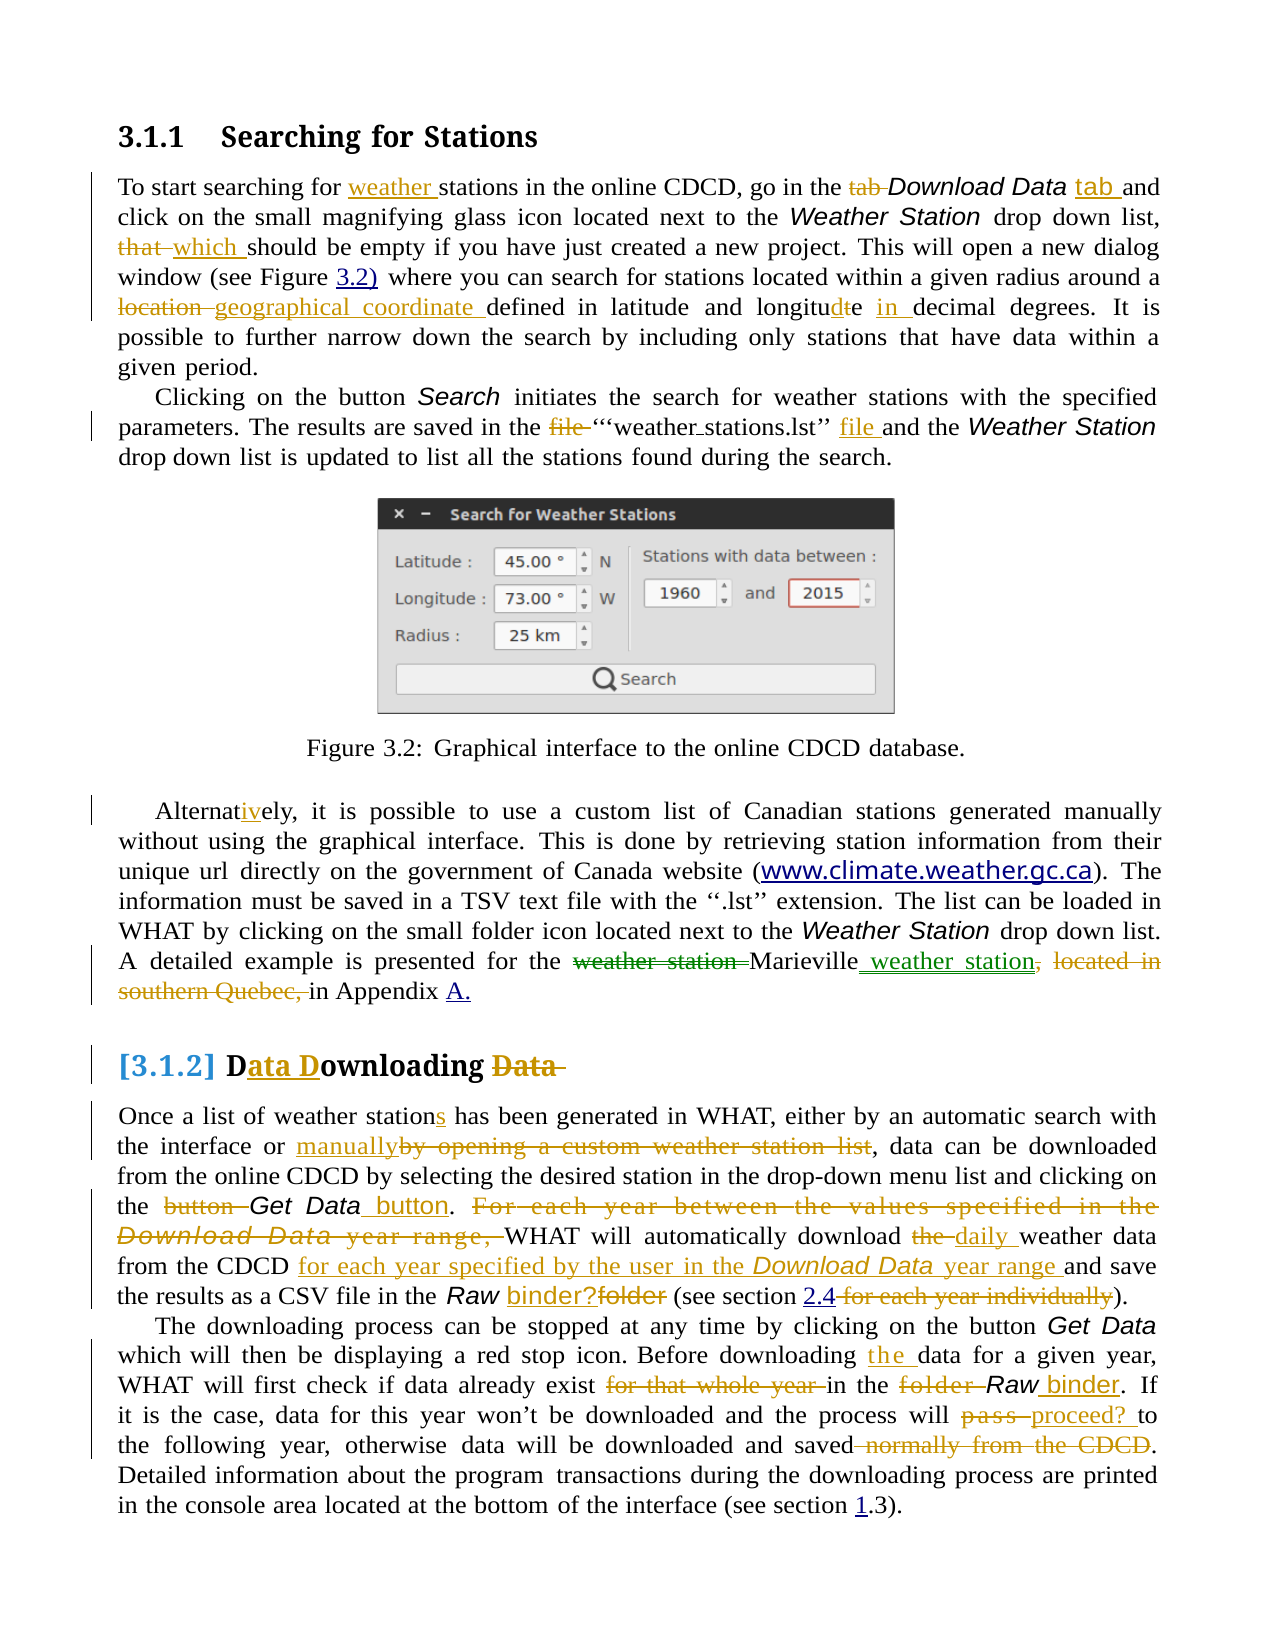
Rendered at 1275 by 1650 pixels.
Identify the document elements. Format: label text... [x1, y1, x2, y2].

text The downloading process can be stopped at any time by clicking on the button Get Data which will then be displaying a red stop icon. Before downloading the data for a given year, WHAT will first check if data already exist in the Raw binder. If it is the case, data for this year won’t be downloaded and the process will proceed? to the following year, otherwise data will be downloaded and saved. Detailed information about the program transactions during the downloading process are printed in the console area located at the bottom of the interface (see section 1.3). [117, 1311, 1158, 1519]
text Alternatively, it is possible to use a custom list of Canadian stations generated manually without using the graphical interface. This is done by retrieving station information from their unique url directly on the government of Canada website (www.climate.weather.gc.ca). The information must be saved in a TSV text file with the ‘‘.lst’’ extension. The list can be loaded in WHAT by clicking on the small folder icon located next to the Weather Station drop down list. A detailed example is presented for the Marieville weather station in Appendix A. [118, 795, 1162, 1005]
text Once a list of weather stations has been generated in WHAT, either by an automatic search with the interface or manually, data can be downloaded from the online CDCD by selecting the desired station in the drop-down menu list and clicking on the Get Data button. WHAT will automatically download daily weather data from the CDCD for each year specified by the user in the Download Data year range and save the results as a CSV file in the Raw binder? (see section 2.4). [117, 1101, 1157, 1309]
list Searching for Stations [118, 116, 1173, 156]
picture [377, 498, 895, 714]
text To start searching for weather stations in the online CDCD, go in the Download Data tab and click on the small magnifying glass icon located next to the Weather Station drop down list, which should be empty if you have just created a new project. This will open a new dialog window (see Figure 3.2) where you can search for stations located within a given radius around a geographical coordinate defined in latitude and longitude in decimal degrees. It is possible to further narrow down the search by including only stations that have data within a given period. [117, 172, 1160, 381]
text Clicking on the button Search initiates the search for weather stations with the specified parameters. The results are saved in the ‘‘‘weather stations.lst’’ file and the Weather Station drop down list is updated to list all the stations found during the search. [118, 382, 1157, 471]
list Data Downloading [118, 1045, 1173, 1084]
text Figure 3.2: Graphical interface to the online CDCD database. [306, 733, 1173, 761]
